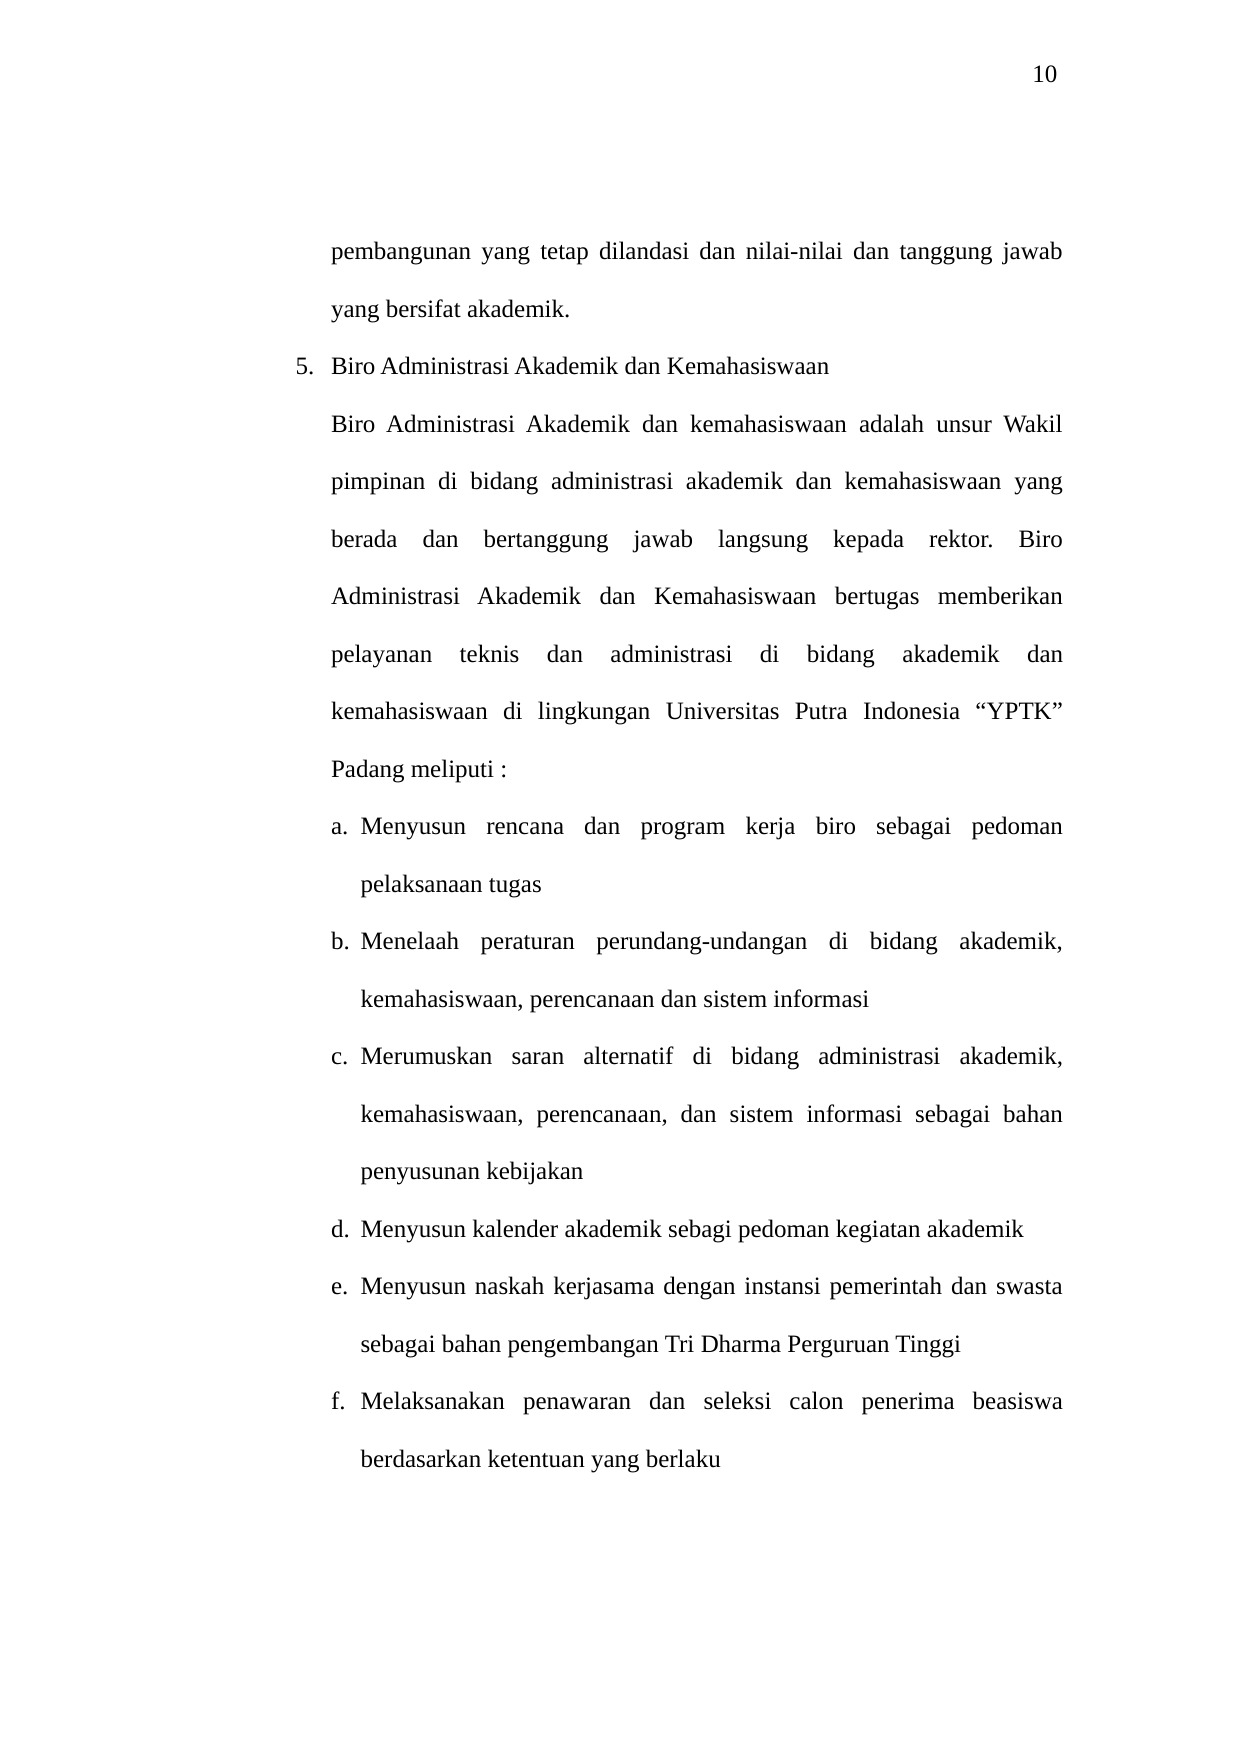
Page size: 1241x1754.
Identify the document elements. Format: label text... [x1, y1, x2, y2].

list Melaksanakan penawaran dan seleksi calon penerima beasiswa berdasarkan ketentuan yang berlaku [331, 1386, 1063, 1472]
list Menyusun naskah kerjasama dengan instansi pemerintah dan swasta sebagai bahan pengembangan Tri Dharma Perguruan Tinggi [331, 1271, 1063, 1357]
list pembangunan yang tetap dilandasi dan nilai-nilai dan tanggung jawab yang bersifat akademik. [295, 236, 1063, 322]
list Menelaah peraturan perundang-undangan di bidang akademik, kemahasiswaan, perencanaan dan sistem informasi [331, 926, 1063, 1012]
list Menyusun rencana dan program kerja biro sebagai pedoman pelaksanaan tugas [331, 811, 1063, 897]
list Biro Administrasi Akademik dan Kemahasiswaan [295, 351, 1063, 380]
list Merumuskan saran alternatif di bidang administrasi akademik, kemahasiswaan, perencanaan, dan sistem informasi sebagai bahan penyusunan kebijakan [331, 1041, 1063, 1185]
list Biro Administrasi Akademik dan kemahasiswaan adalah unsur Wakil pimpinan di bidang administrasi akademik dan kemahasiswaan yang berada dan bertanggung jawab langsung kepada rektor. Biro Administrasi Akademik dan Kemahasiswaan bertugas memberikan pelayanan teknis dan administrasi di bidang akademik dan kemahasiswaan di lingkungan Universitas Putra Indonesia “YPTK” Padang meliputi : [295, 409, 1063, 782]
list Menyusun kalender akademik sebagi pedoman kegiatan akademik [331, 1214, 1063, 1242]
